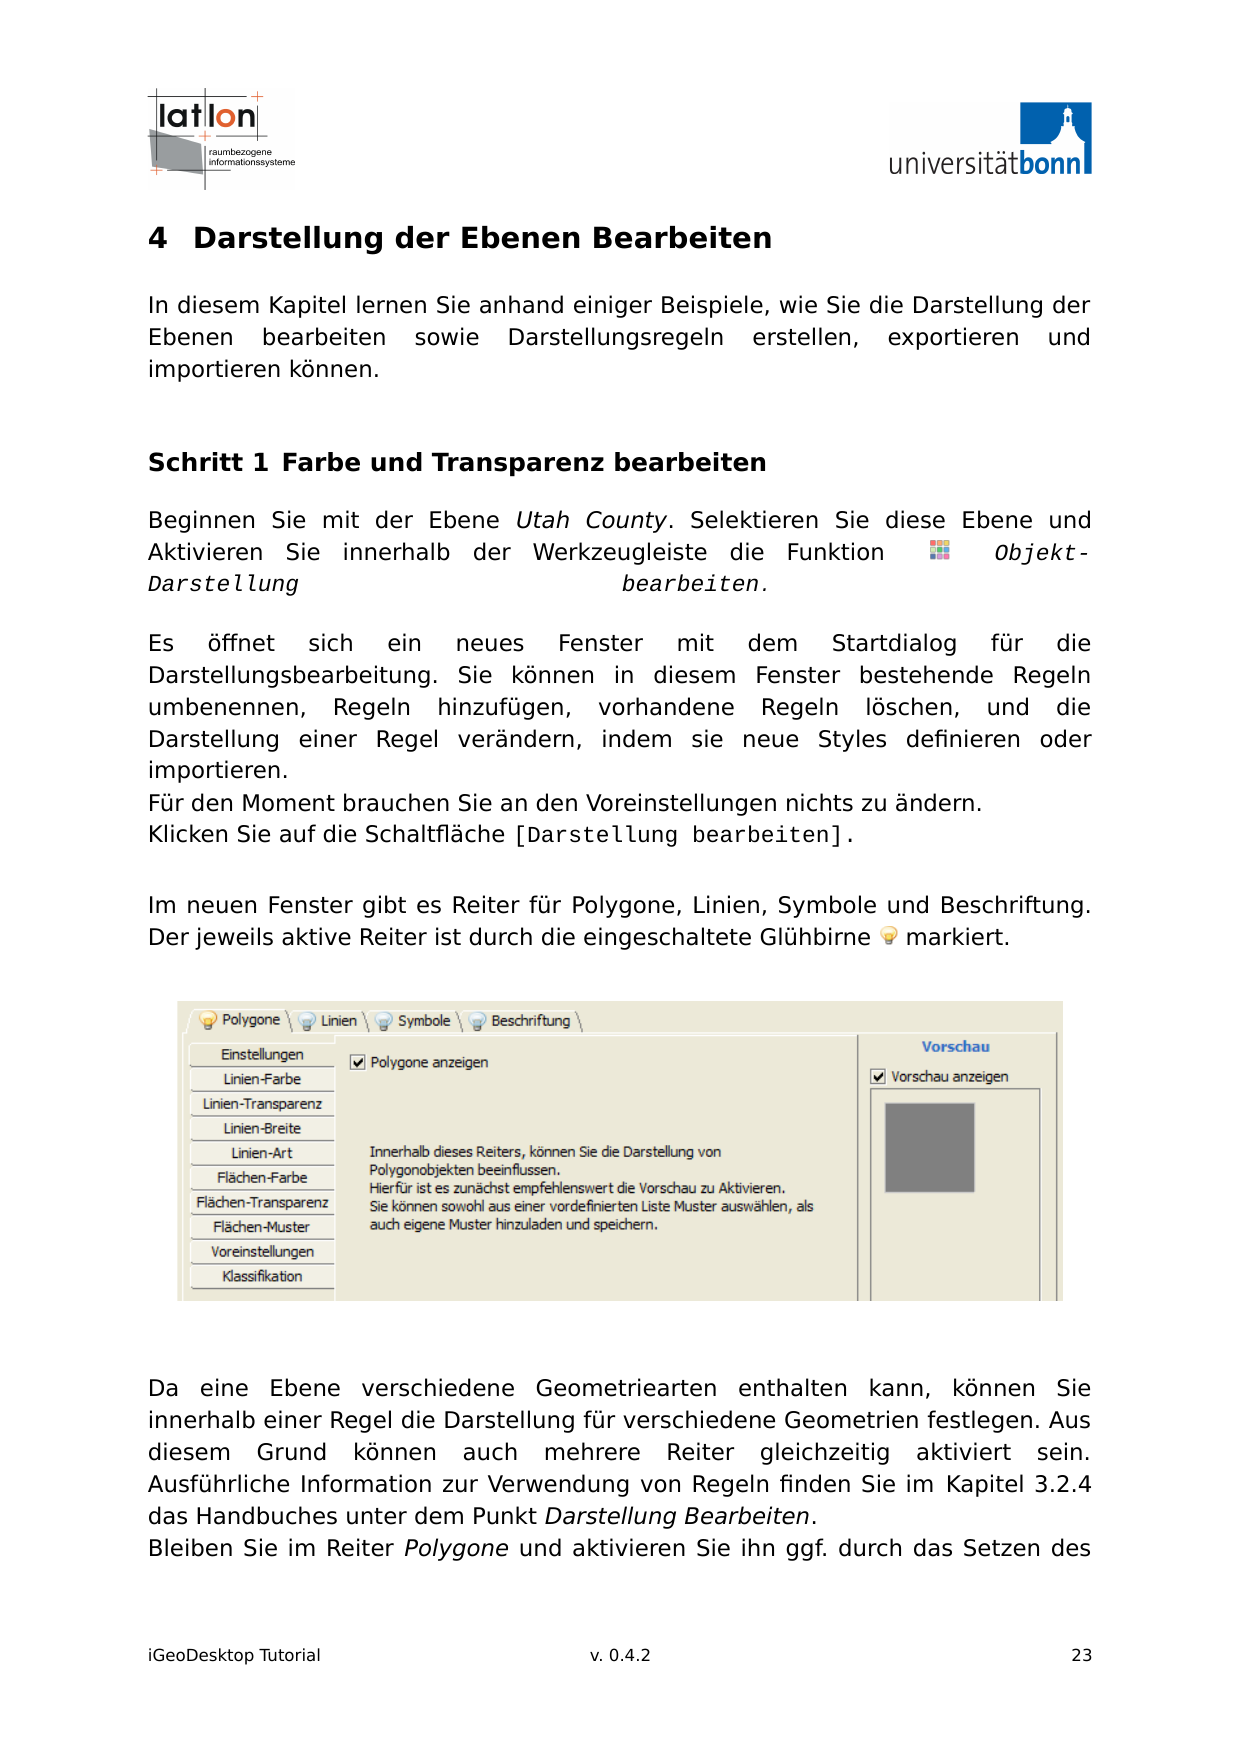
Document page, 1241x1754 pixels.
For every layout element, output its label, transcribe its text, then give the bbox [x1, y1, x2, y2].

subtitle Darstellung der Ebenen Bearbeiten [148, 221, 1092, 255]
picture [889, 102, 1093, 174]
text In diesem Kapitel lernen Sie anhand einiger Beispiele, wie Sie die Darstellung der Ebenen bearbeiten sowie Darstellungsregeln erstellen, exportieren und importieren können. [148, 292, 1092, 383]
text Da eine Ebene verschiedene Geometriearten enthalten kann, können Sie innerhalb einer Regel die Darstellung für verschiedene Geometrien festlegen. Aus diesem Grund können auch mehrere Reiter gleichzeitig aktiviert sein. Ausführliche Information zur Verwendung von Regeln finden Sie im Kapitel 3.2.4 das Handbuches unter dem Punkt Darstellung Bearbeiten. Bleiben Sie im Reiter Polygone und aktivieren Sie ihn ggf. durch das Setzen des [148, 1375, 1092, 1561]
picture [879, 926, 899, 946]
picture [929, 540, 951, 561]
text Beginnen Sie mit der Ebene Utah County. Selektieren Sie diese Ebene und Aktivieren Sie innerhalb der Werkzeugleiste die Funktion Objekt-Darstellung bearbeiten. Es öffnet sich ein neues Fenster mit dem Startdialog für die Darstellungsbearbeitung. Sie können in diesem Fenster bestehende Regeln umbenennen, Regeln hinzufügen, vorhandene Regeln löschen, und die Darstellung einer Regel verändern, indem sie neue Styles definieren oder importieren. Für den Moment brauchen Sie an den Voreinstellungen nichts zu ändern. Klicken Sie auf die Schaltfläche [Darstellung bearbeiten]. [148, 507, 1092, 850]
text Im neuen Fenster gibt es Reiter für Polygone, Linien, Symbole und Beschriftung. Der jeweils aktive Reiter ist durch die eingeschaltete Glühbirne markiert. [148, 892, 1092, 951]
subtitle Farbe und Transparenz bearbeiten [148, 448, 1092, 477]
picture [147, 88, 295, 190]
picture [177, 1001, 1063, 1301]
